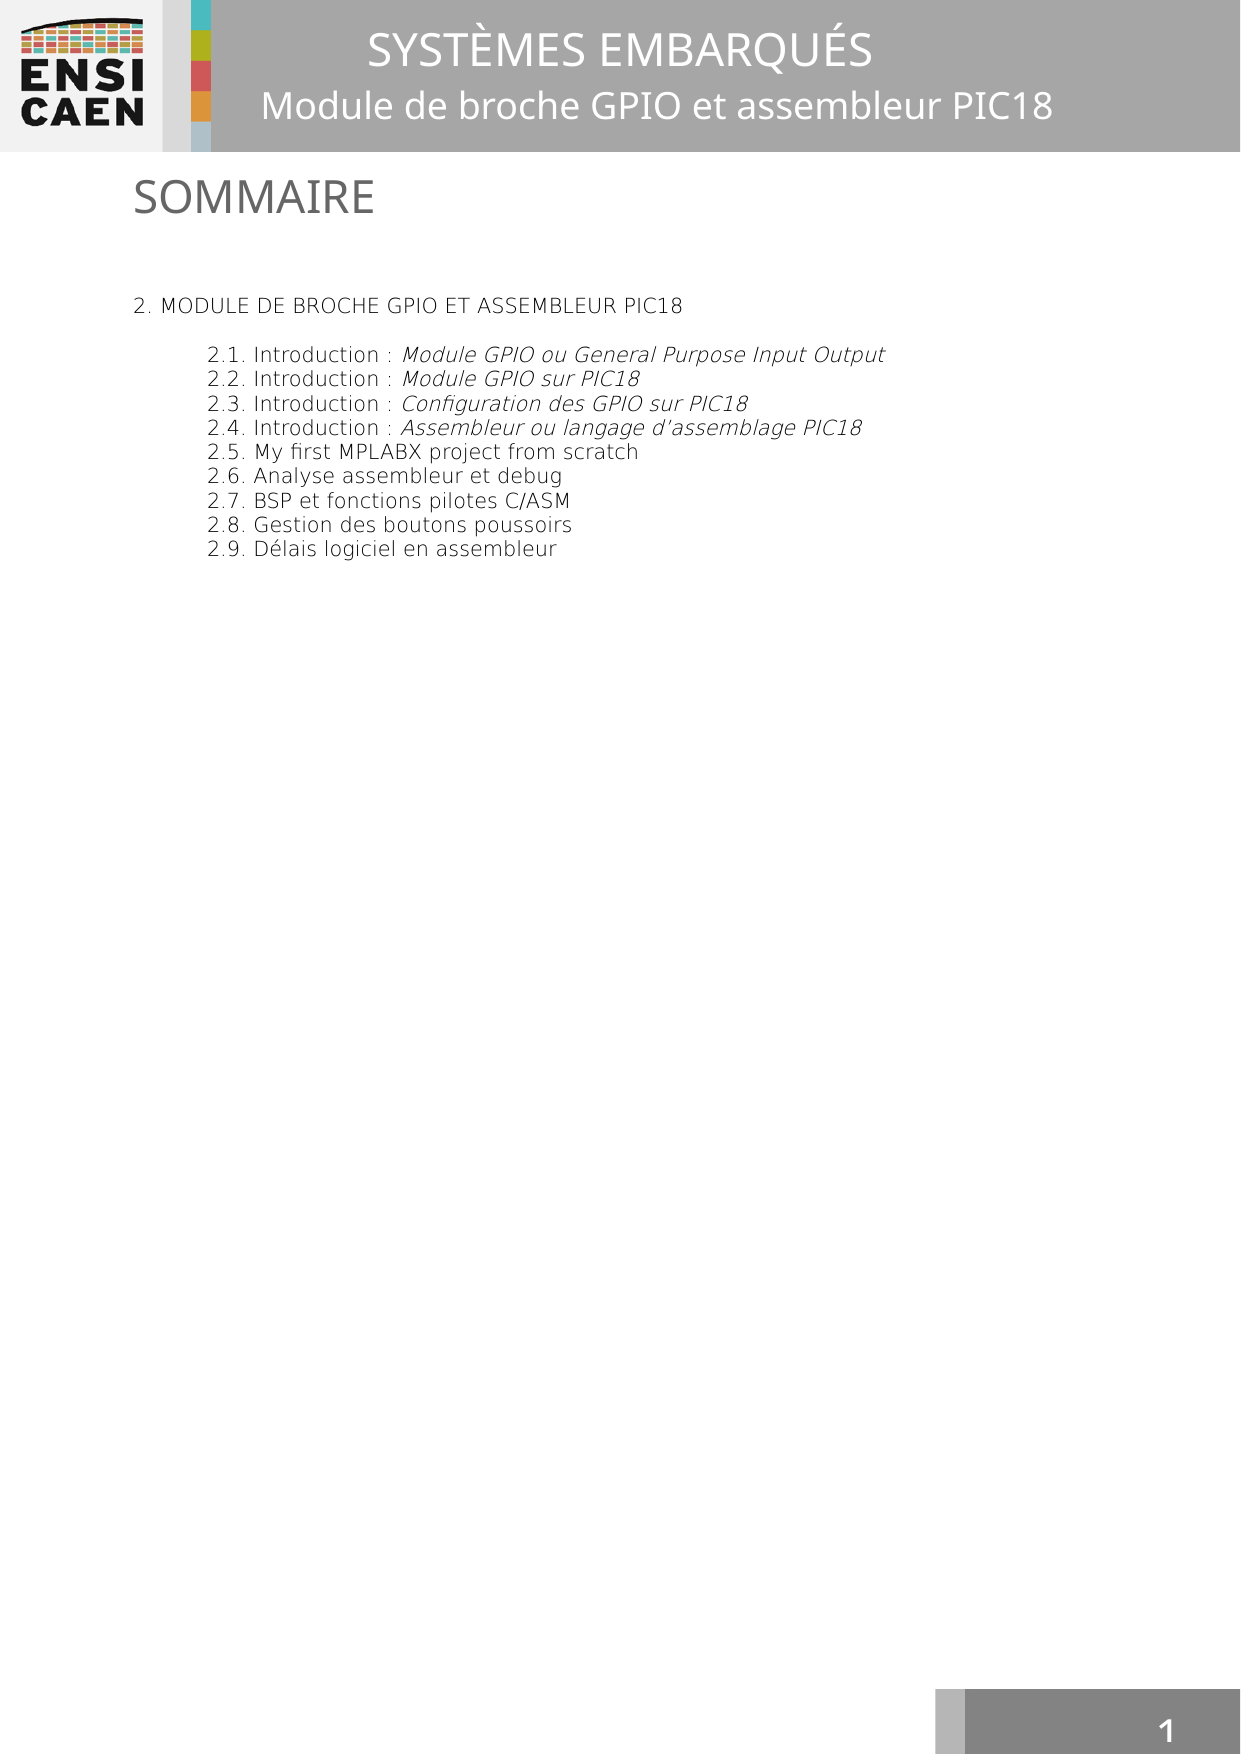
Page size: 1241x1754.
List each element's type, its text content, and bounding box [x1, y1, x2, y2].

list 2. MODULE DE BROCHE GPIO ET ASSEMBLEUR PIC18 [133, 294, 1181, 319]
picture [935, 1689, 1241, 1754]
text SOMMAIRE [59, 164, 1181, 226]
list 2.8. Gestion des boutons poussoirs [169, 513, 1181, 537]
list 2.4. Introduction : Assembleur ou langage d’assemblage PIC18 [169, 416, 1181, 440]
list 2.9. Délais logiciel en assembleur [169, 537, 1181, 562]
list 2.3. Introduction : Configuration des GPIO sur PIC18 [169, 392, 1181, 416]
list 2.7. BSP et fonctions pilotes C/ASM [169, 489, 1181, 513]
picture [0, 0, 1241, 152]
list 2.6. Analyse assembleur et debug [169, 464, 1181, 489]
list 2.2. Introduction : Module GPIO sur PIC18 [169, 367, 1181, 392]
list 2.1. Introduction : Module GPIO ou General Purpose Input Output [169, 343, 1181, 367]
list 2.5. My first MPLABX project from scratch [169, 440, 1181, 464]
